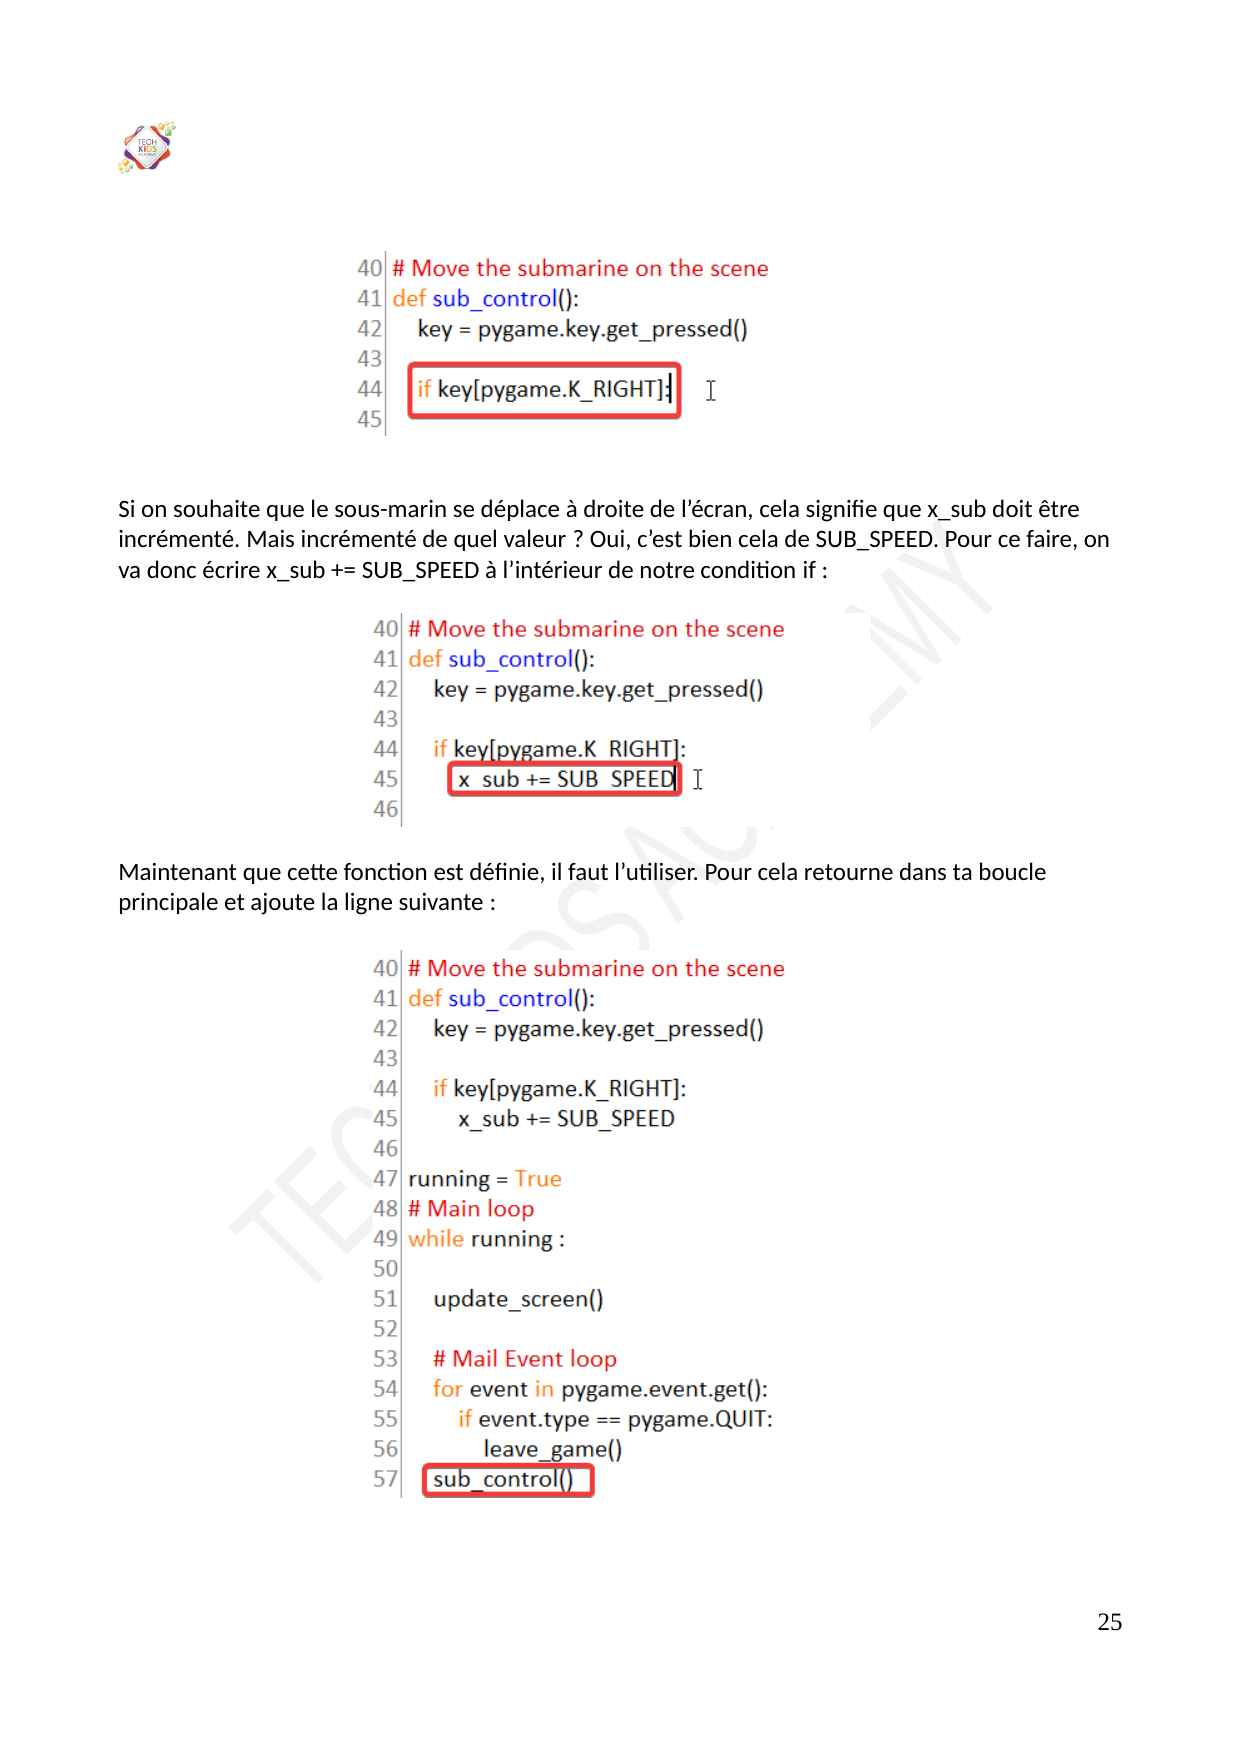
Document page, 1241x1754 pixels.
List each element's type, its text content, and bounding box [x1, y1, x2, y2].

text Maintenant que cette fonction est définie, il faut l’utiliser. Pour cela retourne dans ta boucle principale et ajoute la ligne suivante : [669, 856, 1122, 917]
picture [118, 118, 176, 176]
text Si on souhaite que le sous-marin se déplace à droite de l’écran, cela signifie que x_sub doit être incrémenté. Mais incrémenté de quel valeur ? Oui, c’est bien cela de SUB_SPEED. Pour ce faire, on va donc écrire x_sub += SUB_SPEED à l’intérieur de notre condition if : [118, 493, 1122, 584]
picture [355, 251, 843, 436]
picture [372, 950, 873, 1498]
picture [371, 613, 870, 827]
text Maintenant que cette fonction est définie, il faut l’utiliser. Pour cela retourne dans ta boucle principale et ajoute la ligne suivante : [118, 856, 672, 917]
